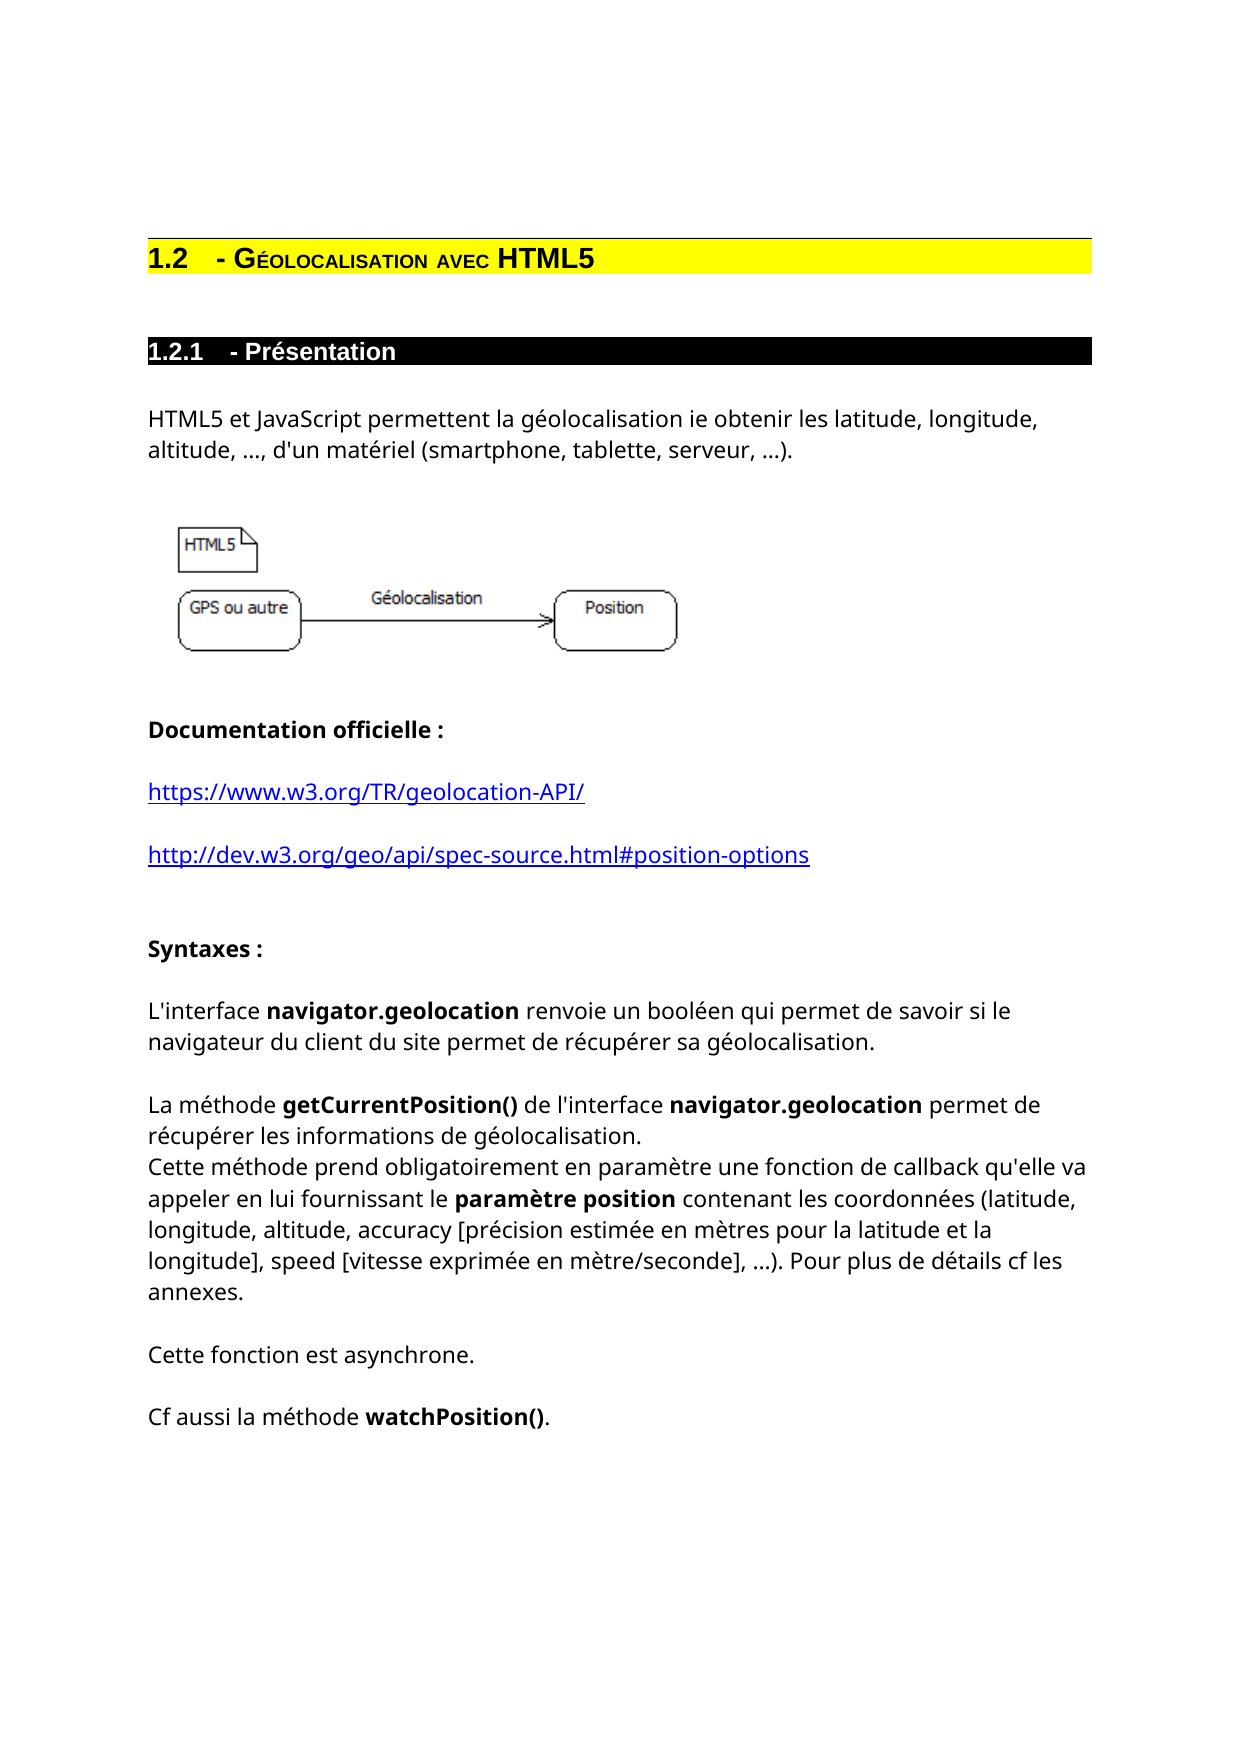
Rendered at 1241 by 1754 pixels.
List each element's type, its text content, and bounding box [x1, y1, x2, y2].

text http://dev.w3.org/geo/api/spec-source.html#position-options [148, 839, 1092, 870]
subtitle - Géolocalisation avec HTML5 [148, 239, 1092, 274]
text Syntaxes : [148, 933, 1092, 964]
text La méthode getCurrentPosition() de l'interface navigator.geolocation permet de récupérer les informations de géolocalisation. [148, 1089, 1092, 1151]
text Cette méthode prend obligatoirement en paramètre une fonction de callback qu'elle va appeler en lui fournissant le paramètre position contenant les coordonnées (latitude, longitude, altitude, accuracy [précision estimée en mètres pour la latitude et la longitude], speed [vitesse exprimée en mètre/seconde], …). Pour plus de détails cf les annexes. [148, 1151, 1092, 1308]
text https://www.w3.org/TR/geolocation-API/ [148, 776, 1092, 808]
text Cette fonction est asynchrone. [148, 1339, 1092, 1370]
text Cf aussi la méthode watchPosition(). [148, 1401, 1092, 1433]
text HTML5 et JavaScript permettent la géolocalisation ie obtenir les latitude, longitude, altitude, …, d'un matériel (smartphone, tablette, serveur, …). [148, 403, 1092, 465]
text Documentation officielle : [148, 714, 1092, 745]
subtitle - Présentation [148, 337, 1092, 365]
text L'interface navigator.geolocation renvoie un booléen qui permet de savoir si le navigateur du client du site permet de récupérer sa géolocalisation. [148, 995, 1092, 1058]
picture [147, 496, 709, 683]
